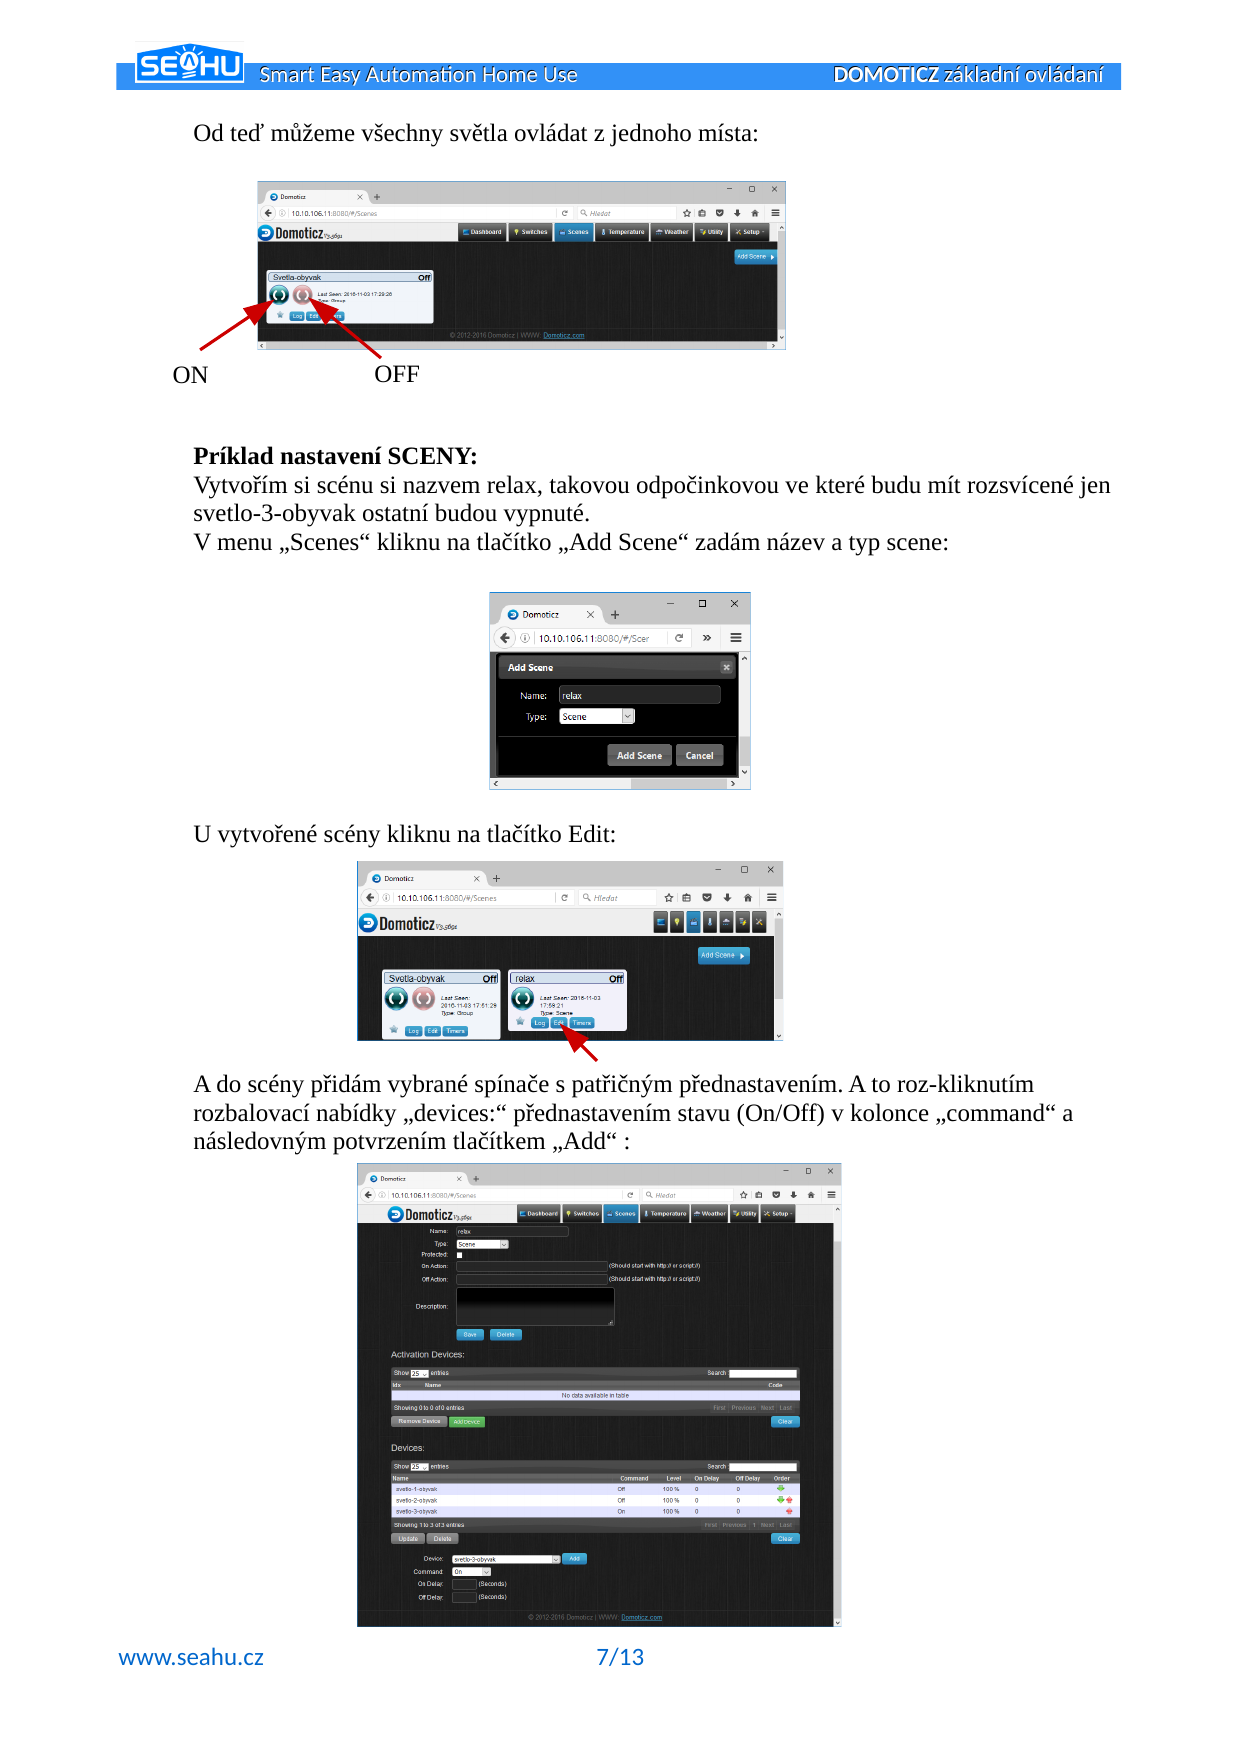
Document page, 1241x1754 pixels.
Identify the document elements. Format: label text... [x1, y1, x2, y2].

picture [357, 861, 784, 1041]
list Od teď můžeme všechny světla ovládat z jednoho místa: [156, 118, 1122, 146]
picture [257, 181, 786, 350]
picture [489, 592, 751, 790]
picture [135, 41, 245, 83]
list Príklad nastavení SCENY: Vytvořím si scénu si nazvem relax, takovou odpočinkovou ve které budu mít rozsvícené jen svetlo-3-obyvak ostatní budou vypnuté. V menu „Scenes“ kliknu na tlačítko „Add Scene“ zadám název a typ scene: [156, 146, 1122, 556]
list U vytvořené scény kliknu na tlačítko Edit: A do scény přidám vybrané spínače s patřičným přednastavením. A to roz-kliknutím rozbalovací nabídky „devices:“ přednastavením stavu (On/Off) v kolonce „command“ a následovným potvrzením tlačítkem „Add“ : [156, 556, 1122, 1155]
picture [357, 1163, 842, 1627]
